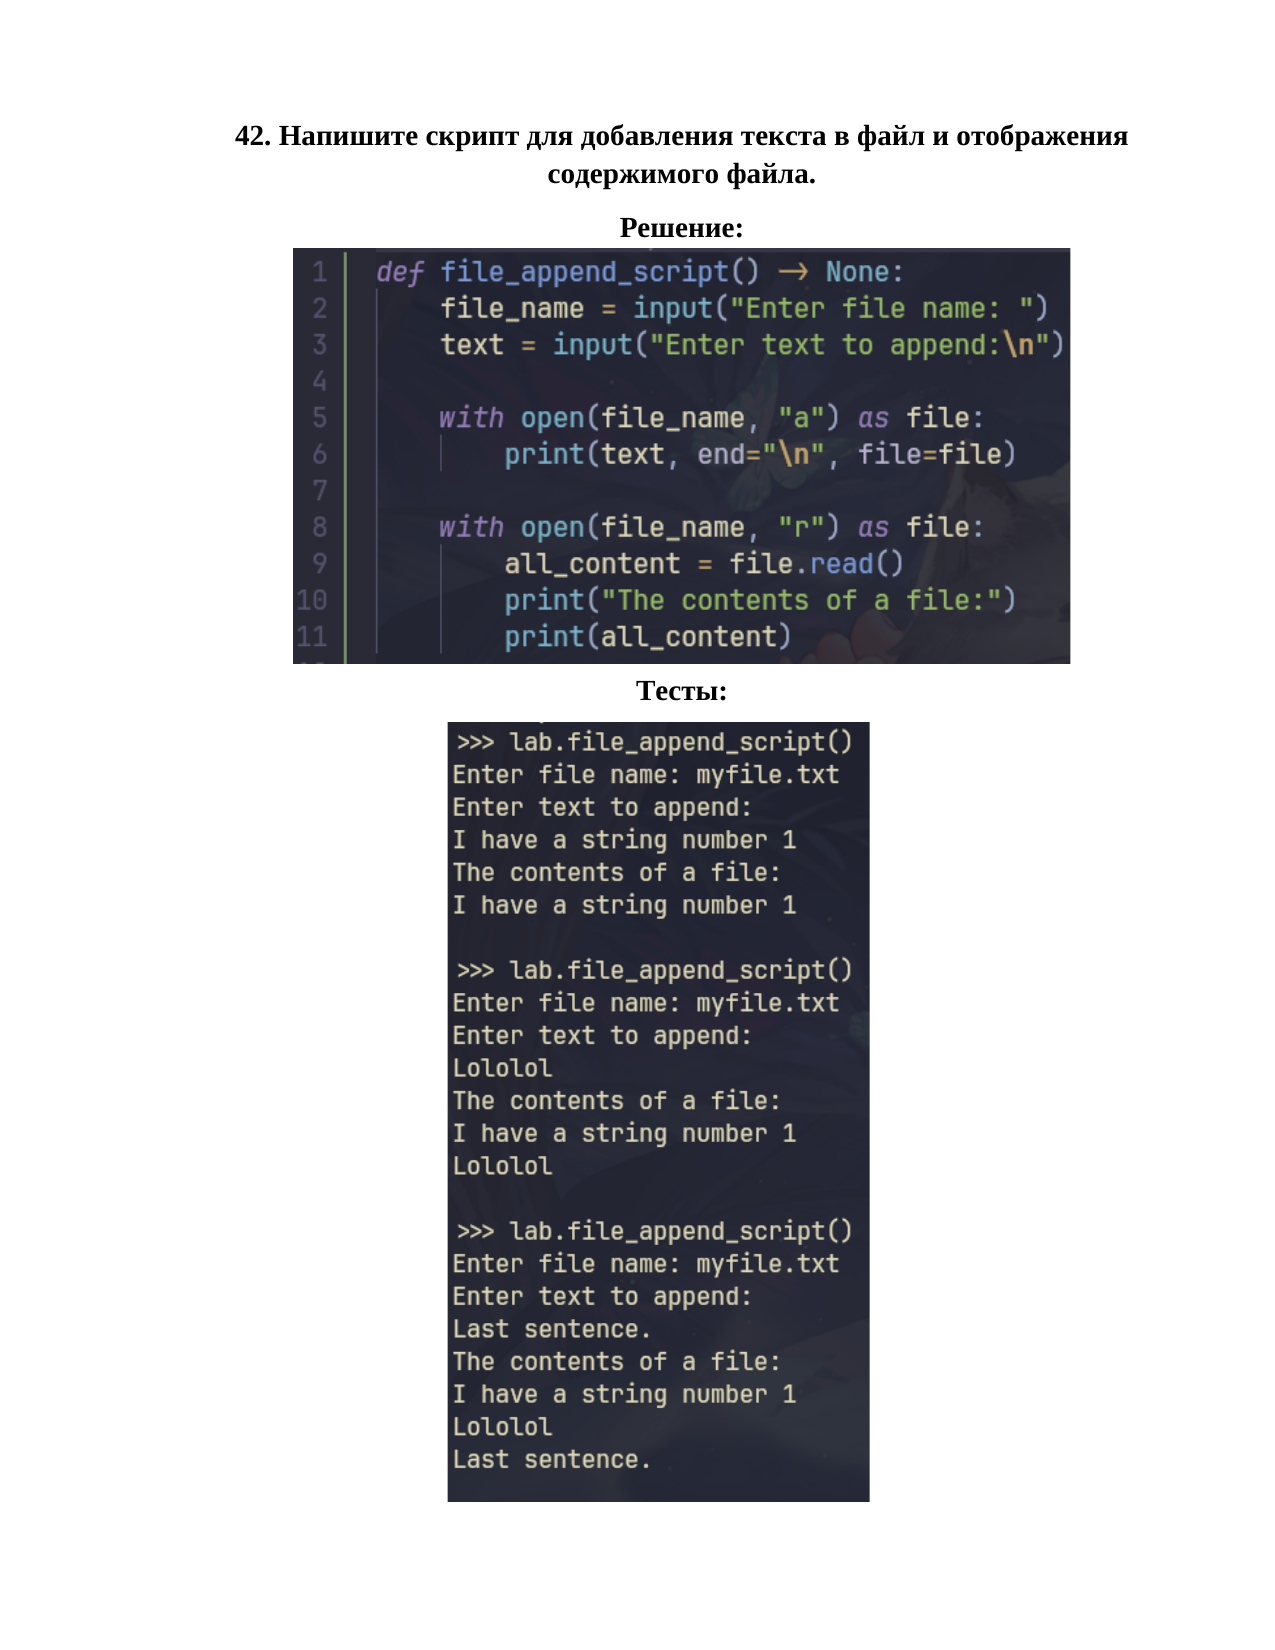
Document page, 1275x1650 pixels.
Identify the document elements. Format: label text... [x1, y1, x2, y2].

picture [293, 248, 1071, 664]
picture [447, 722, 870, 1502]
text Тесты: [177, 673, 1186, 707]
text Решение: [177, 210, 1186, 243]
text 42. Напишите скрипт для добавления текста в файл и отображения содержимого файла. [177, 118, 1186, 190]
